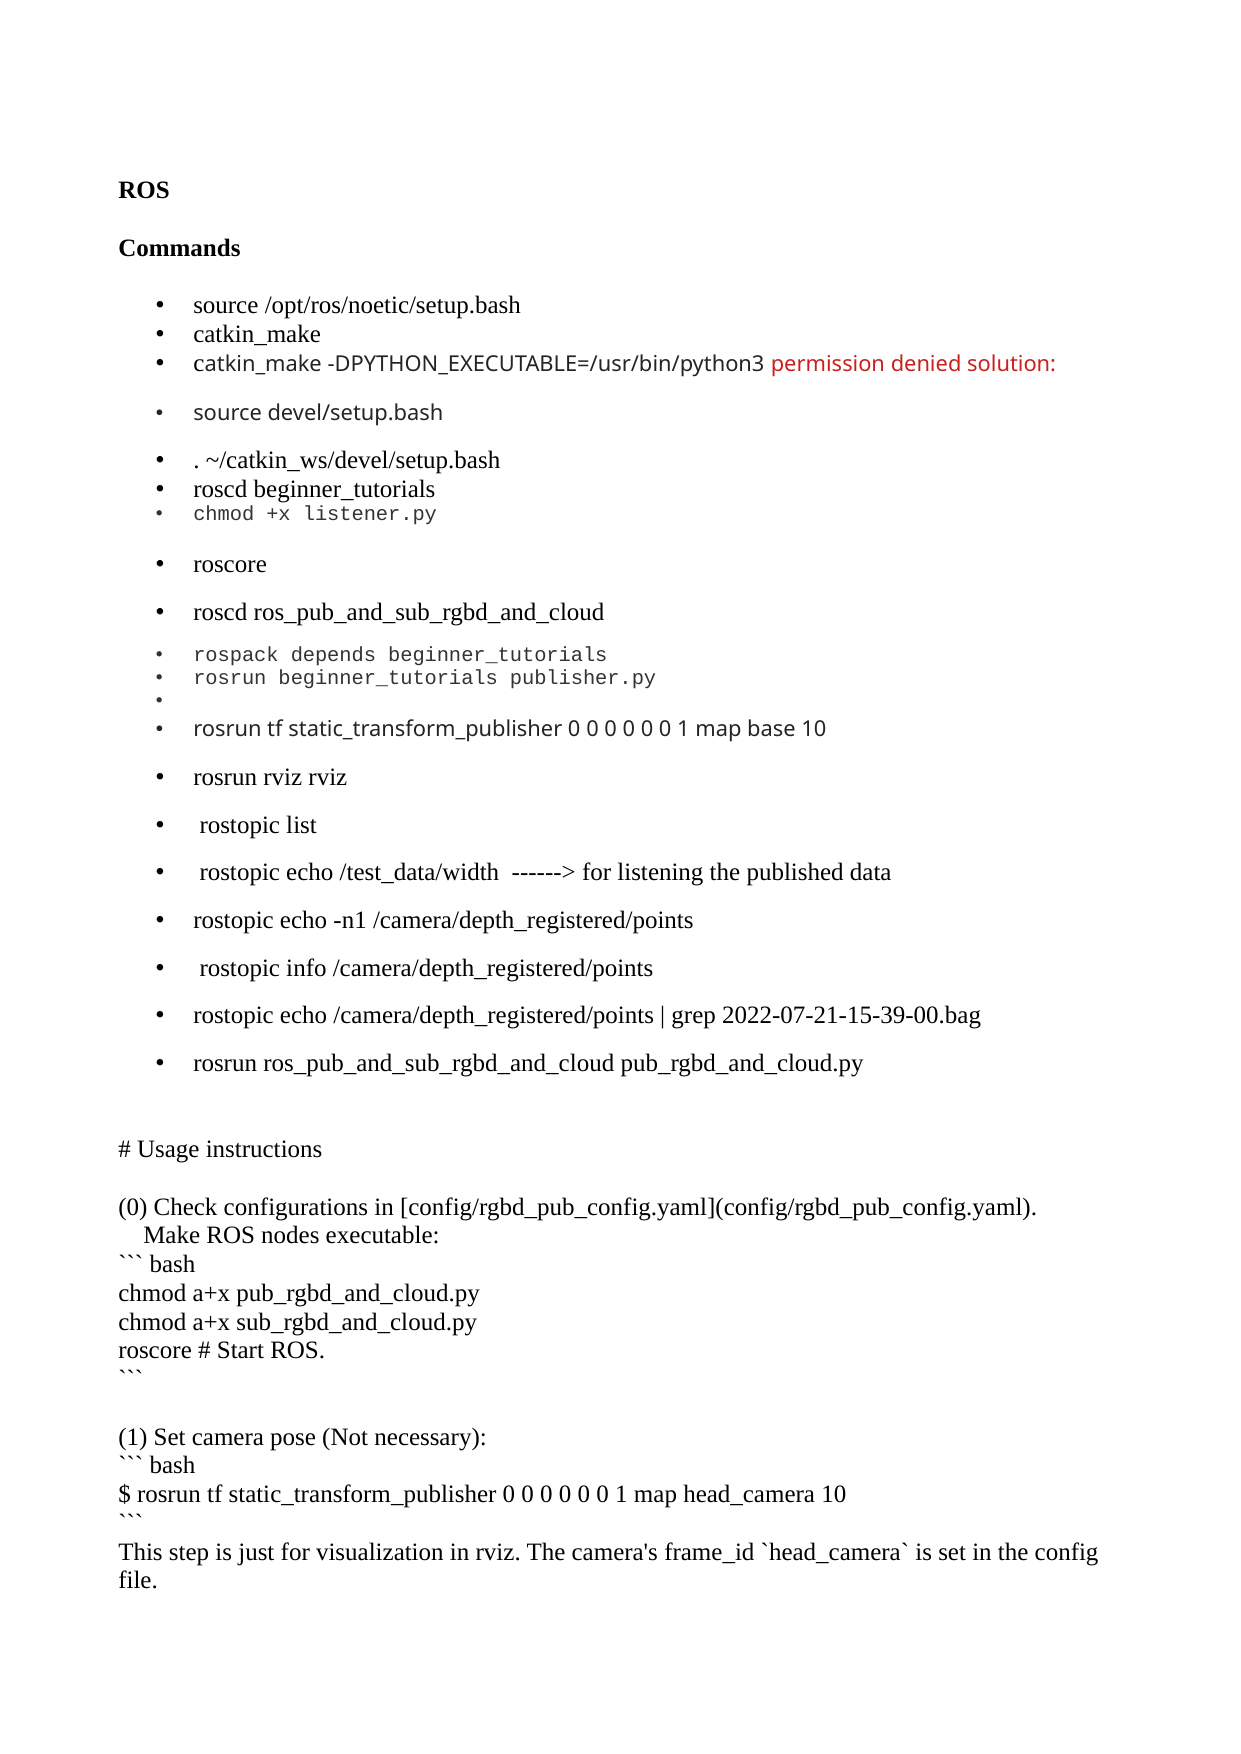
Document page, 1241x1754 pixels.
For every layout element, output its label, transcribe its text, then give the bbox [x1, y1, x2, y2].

list rostopic echo /camera/depth_registered/points | grep 2022-07-21-15-39-00.bag [156, 1000, 1122, 1029]
text chmod a+x sub_rgbd_and_cloud.py [118, 1307, 1122, 1335]
text $ rosrun tf static_transform_publisher 0 0 0 0 0 0 1 map head_camera 10 [118, 1479, 1122, 1508]
list rostopic echo -n1 /camera/depth_registered/points [156, 905, 1122, 934]
list source /opt/ros/noetic/setup.bash [156, 291, 1122, 319]
list rosrun tf static_transform_publisher 0 0 0 0 0 0 1 map base 10 [156, 713, 1122, 743]
text ``` [118, 1364, 1122, 1393]
text ``` [118, 1508, 1122, 1537]
list chmod +x listener.py [156, 503, 1122, 526]
list . ~/catkin_ws/devel/setup.bash [156, 446, 1122, 474]
list catkin_make [156, 319, 1122, 348]
list source devel/setup.bash [156, 397, 1122, 427]
text This step is just for visualization in rviz. The camera's frame_id `head_camera` is set in the config file. [118, 1537, 1122, 1594]
text ``` bash [118, 1450, 1122, 1479]
text ``` bash [118, 1249, 1122, 1278]
list roscd beginner_tutorials [156, 474, 1122, 503]
list rosrun beginner_tutorials publisher.py [156, 667, 1122, 690]
text chmod a+x pub_rgbd_and_cloud.py [118, 1278, 1122, 1307]
text ROS [118, 176, 1122, 204]
list rospack depends beginner_tutorials [156, 644, 1122, 667]
list rostopic info /camera/depth_registered/points [156, 953, 1122, 981]
list roscore [156, 549, 1122, 578]
list catkin_make -DPYTHON_EXECUTABLE=/usr/bin/python3 permission denied solution: [156, 348, 1122, 378]
text Commands [118, 233, 1122, 262]
text (0) Check configurations in [config/rgbd_pub_config.yaml](config/rgbd_pub_config.yaml). [118, 1192, 1122, 1220]
text roscore # Start ROS. [118, 1335, 1122, 1364]
list roscd ros_pub_and_sub_rgbd_and_cloud [156, 597, 1122, 626]
list rostopic echo /test_data/width ------> for listening the published data [156, 857, 1122, 886]
text Make ROS nodes executable: [118, 1220, 1122, 1249]
list rostopic list [156, 810, 1122, 838]
list rosrun ros_pub_and_sub_rgbd_and_cloud pub_rgbd_and_cloud.py [156, 1048, 1122, 1077]
text (1) Set camera pose (Not necessary): [118, 1422, 1122, 1450]
text # Usage instructions [118, 1134, 1122, 1163]
list rosrun rviz rviz [156, 762, 1122, 791]
